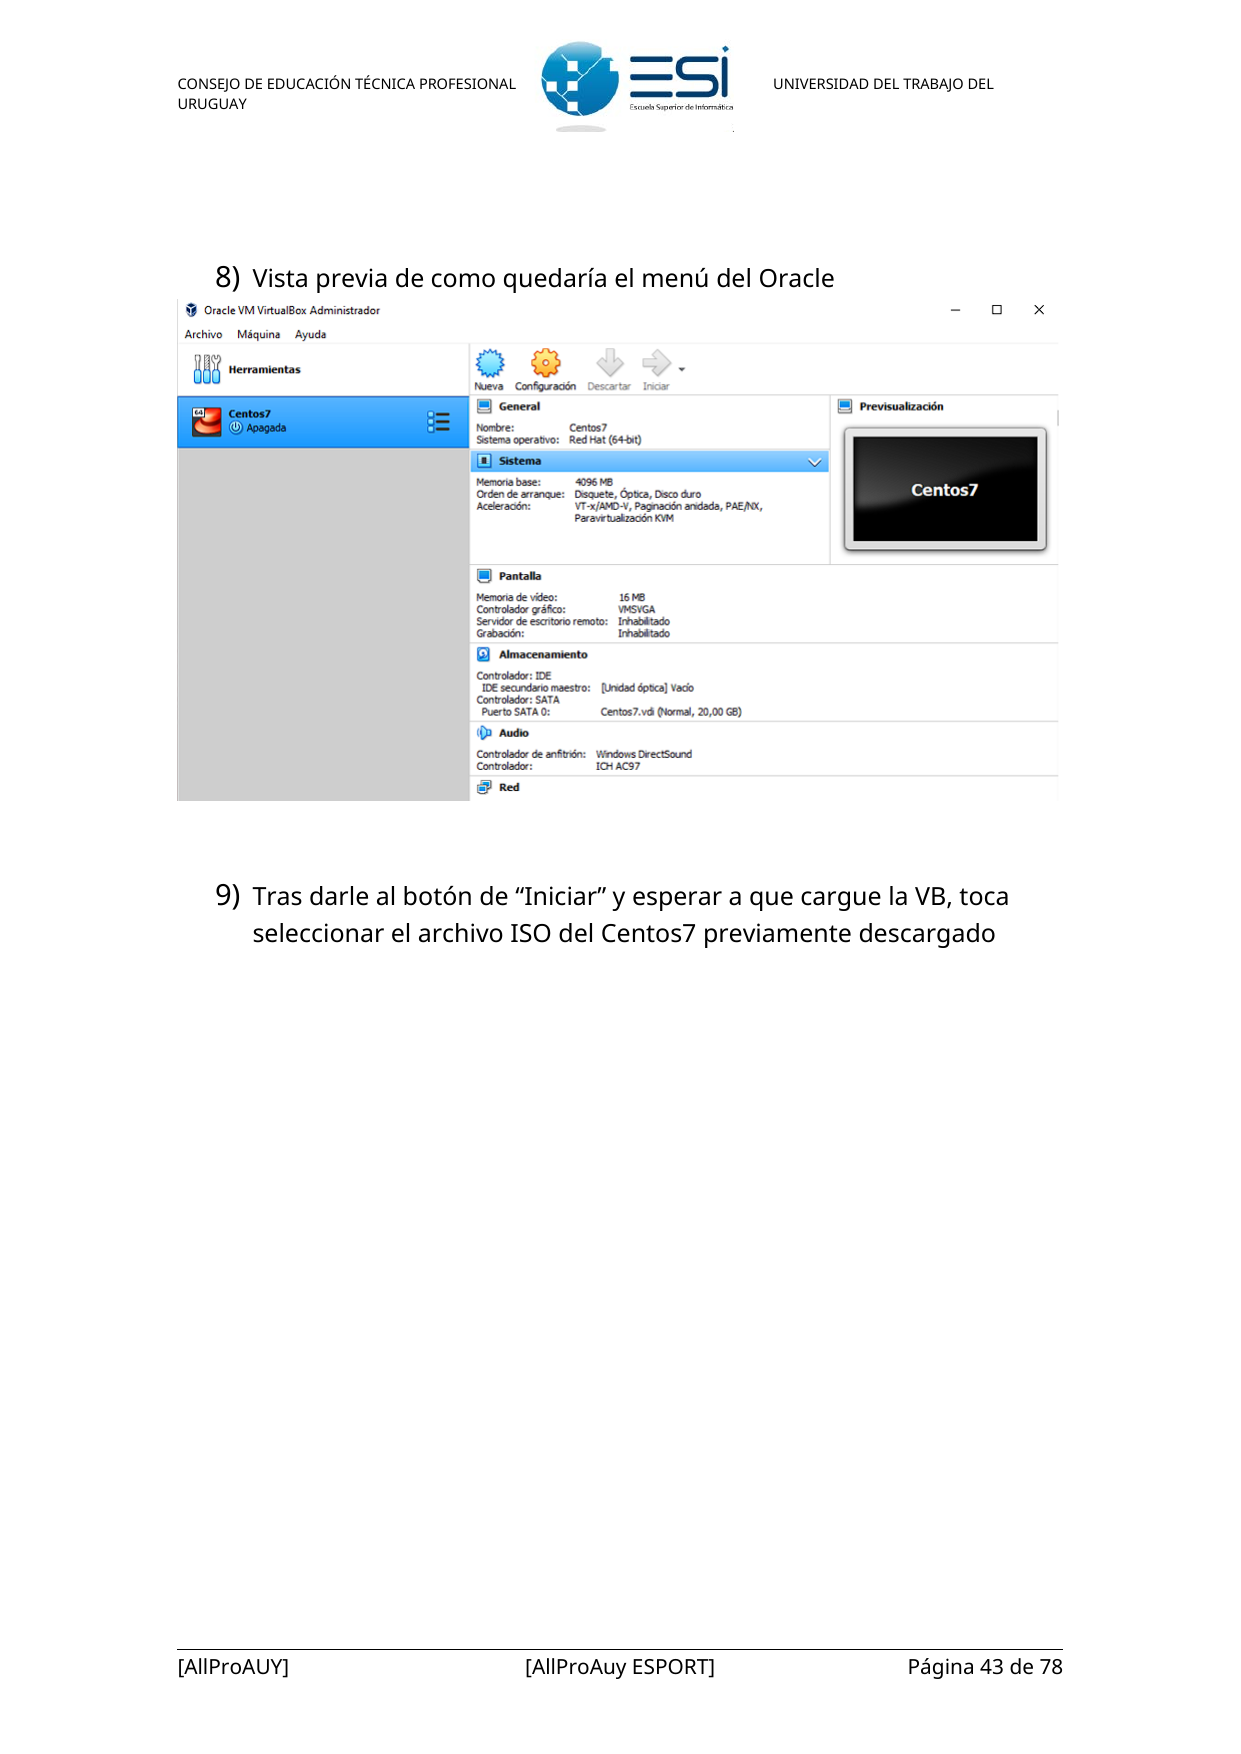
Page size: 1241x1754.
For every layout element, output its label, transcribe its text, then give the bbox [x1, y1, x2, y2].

list Tras darle al botón de “Iniciar” y esperar a que cargue la VB, toca seleccionar el archivo ISO del Centos7 previamente descargado [215, 874, 1063, 950]
picture [177, 299, 1059, 801]
list Vista previa de como quedaría el menú del Oracle [215, 257, 1063, 296]
picture [534, 39, 734, 132]
